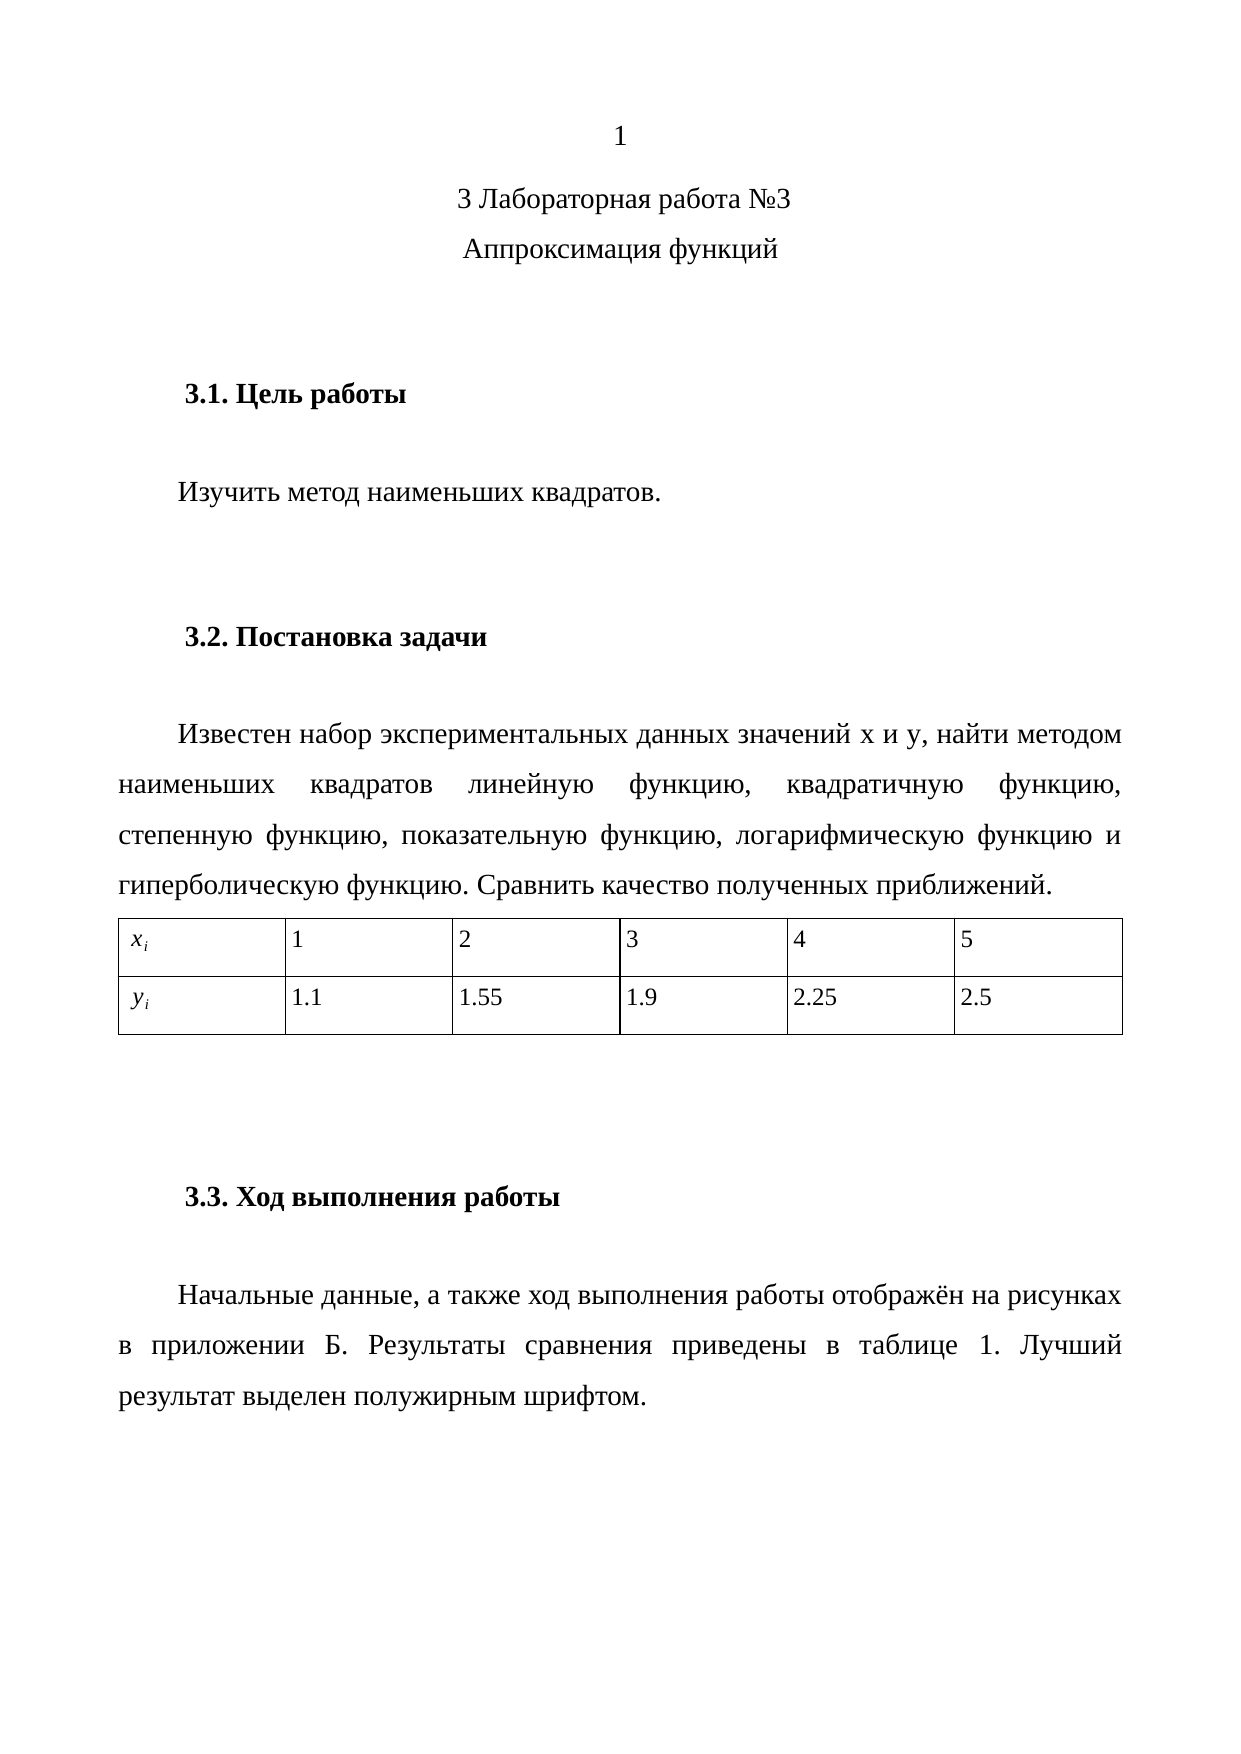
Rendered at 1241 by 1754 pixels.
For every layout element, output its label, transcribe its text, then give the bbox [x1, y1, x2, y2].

text Начальные данные, а также ход выполнения работы отображён на рисунках в приложении Б. Результаты сравнения приведены в таблице 1. Лучший результат выделен полужирным шрифтом. [118, 1277, 1122, 1411]
table_header 3 [621, 919, 787, 976]
table_header [119, 919, 285, 976]
table_header 4 [788, 919, 954, 976]
subtitle Лабораторная работа №3 [118, 181, 1122, 215]
table_cell 2,25 [788, 977, 954, 1034]
table_header 5 [955, 919, 1122, 976]
subtitle Ход выполнения работы [118, 1179, 1122, 1213]
table_cell 2,5 [955, 977, 1122, 1034]
text Изучить метод наименьших квадратов. [118, 474, 1122, 507]
subtitle Цель работы [118, 376, 1122, 410]
table_cell [119, 977, 285, 1034]
table_header 2 [453, 919, 619, 976]
subtitle Постановка задачи [118, 619, 1122, 652]
title Аппроксимация функций [118, 231, 1122, 265]
table_cell 1,1 [286, 977, 452, 1034]
table_header 1 [286, 919, 452, 976]
text Известен набор экспериментальных данных значений x и y, найти методом наименьших квадратов линейную функцию, квадратичную функцию, степенную функцию, показательную функцию, логарифмическую функцию и гиперболическую функцию. Сравнить качество полученных приближений. [118, 716, 1122, 901]
table_cell 1,55 [453, 977, 619, 1034]
table_cell 1,9 [621, 977, 787, 1034]
